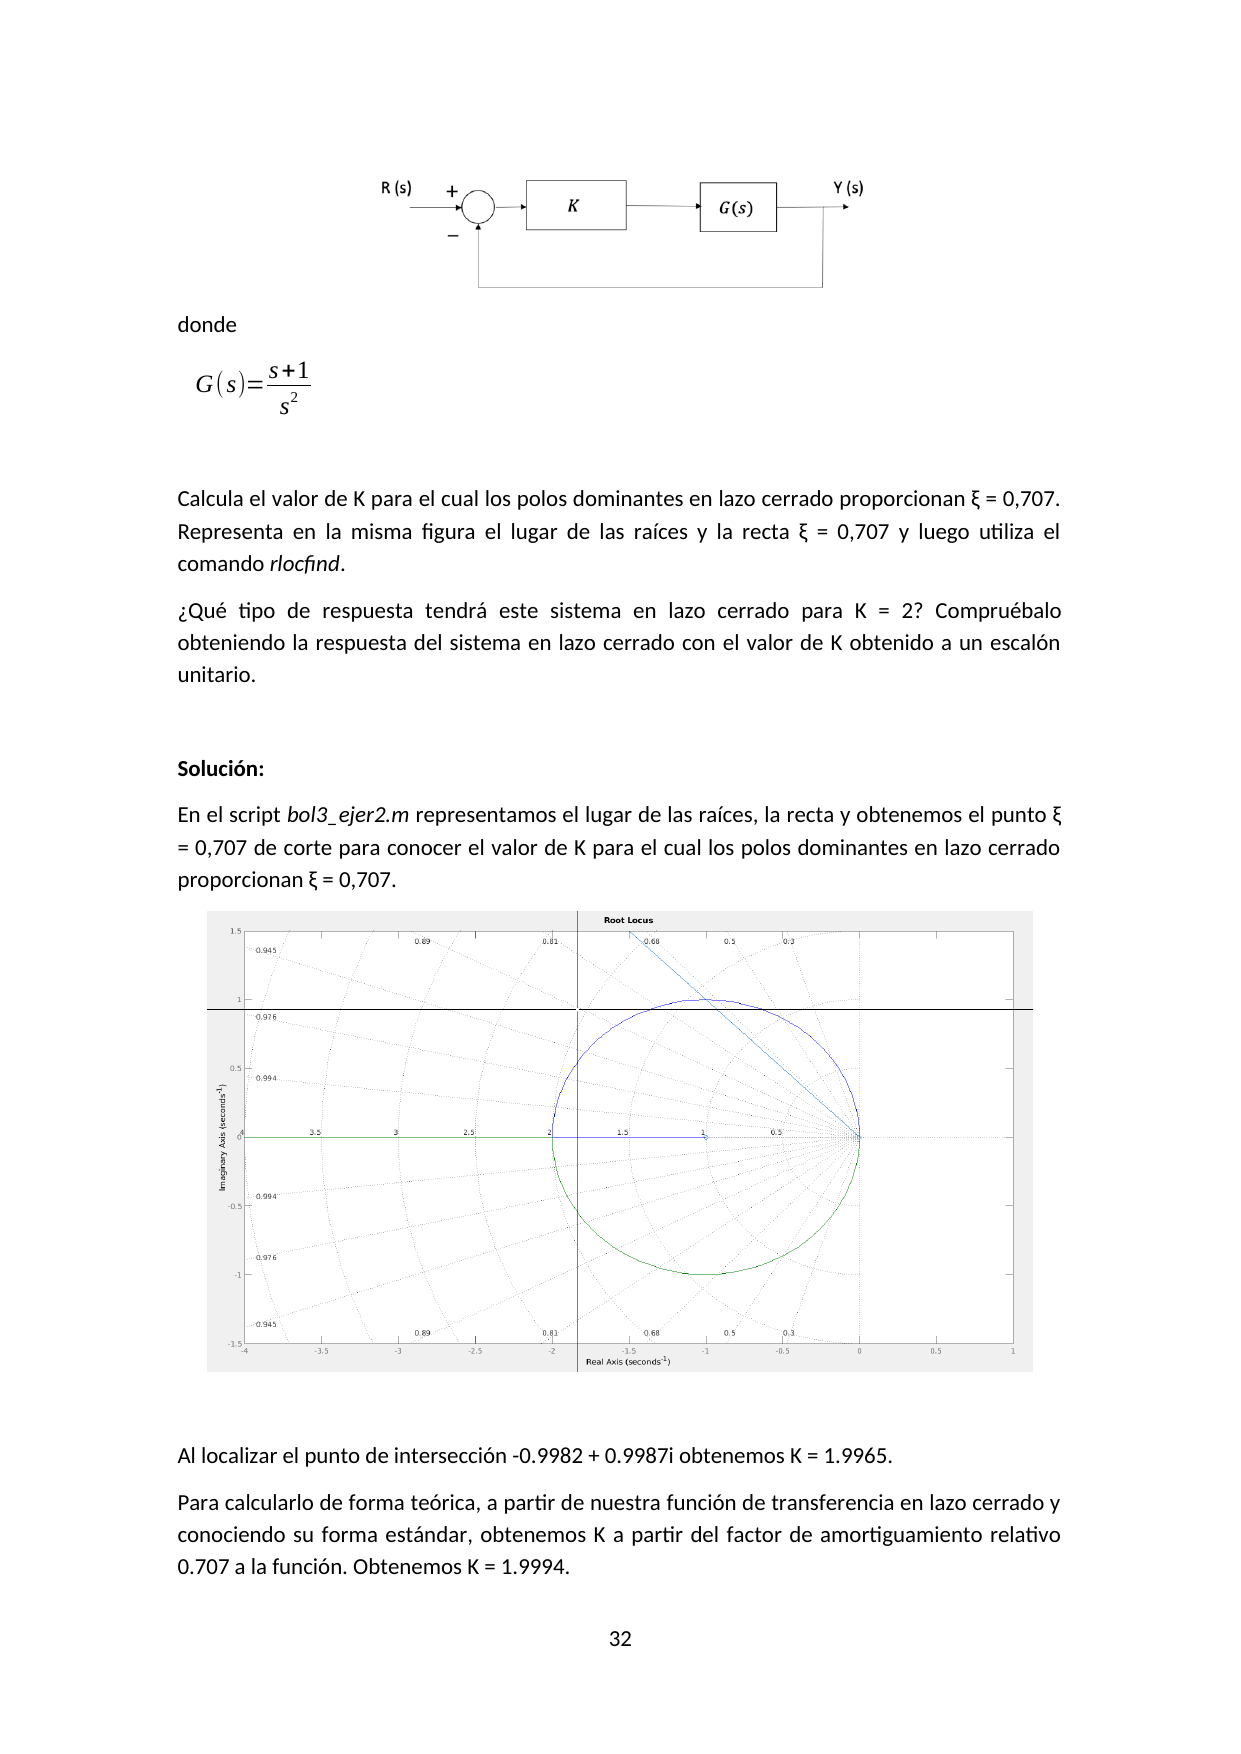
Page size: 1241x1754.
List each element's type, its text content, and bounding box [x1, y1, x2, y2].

text Para calcularlo de forma teórica, a partir de nuestra función de transferencia en lazo cerrado y conociendo su forma estándar, obtenemos K a partir del factor de amortiguamiento relativo 0.707 a la función. Obtenemos K = 1.9994. [177, 1488, 1063, 1580]
text Al localizar el punto de intersección -0.9982 + 0.9987i obtenemos K = 1.9965. [177, 1441, 1063, 1469]
picture [207, 911, 1034, 1372]
text Calcula el valor de K para el cual los polos dominantes en lazo cerrado proporcionan ξ = 0,707. Representa en la misma figura el lugar de las raíces y la recta ξ = 0,707 y luego utiliza el comando rlocfind. [177, 484, 1063, 577]
text donde [177, 148, 1063, 338]
text En el script bol3_ejer2.m representamos el lugar de las raíces, la recta y obtenemos el punto ξ = 0,707 de corte para conocer el valor de K para el cual los polos dominantes en lazo cerrado proporcionan ξ = 0,707. [177, 800, 1063, 893]
picture [370, 163, 871, 306]
text ¿Qué tipo de respuesta tendrá este sistema en lazo cerrado para K = 2? Compruébalo obteniendo la respuesta del sistema en lazo cerrado con el valor de K obtenido a un escalón unitario. [177, 596, 1063, 688]
text Solución: [177, 754, 1063, 782]
